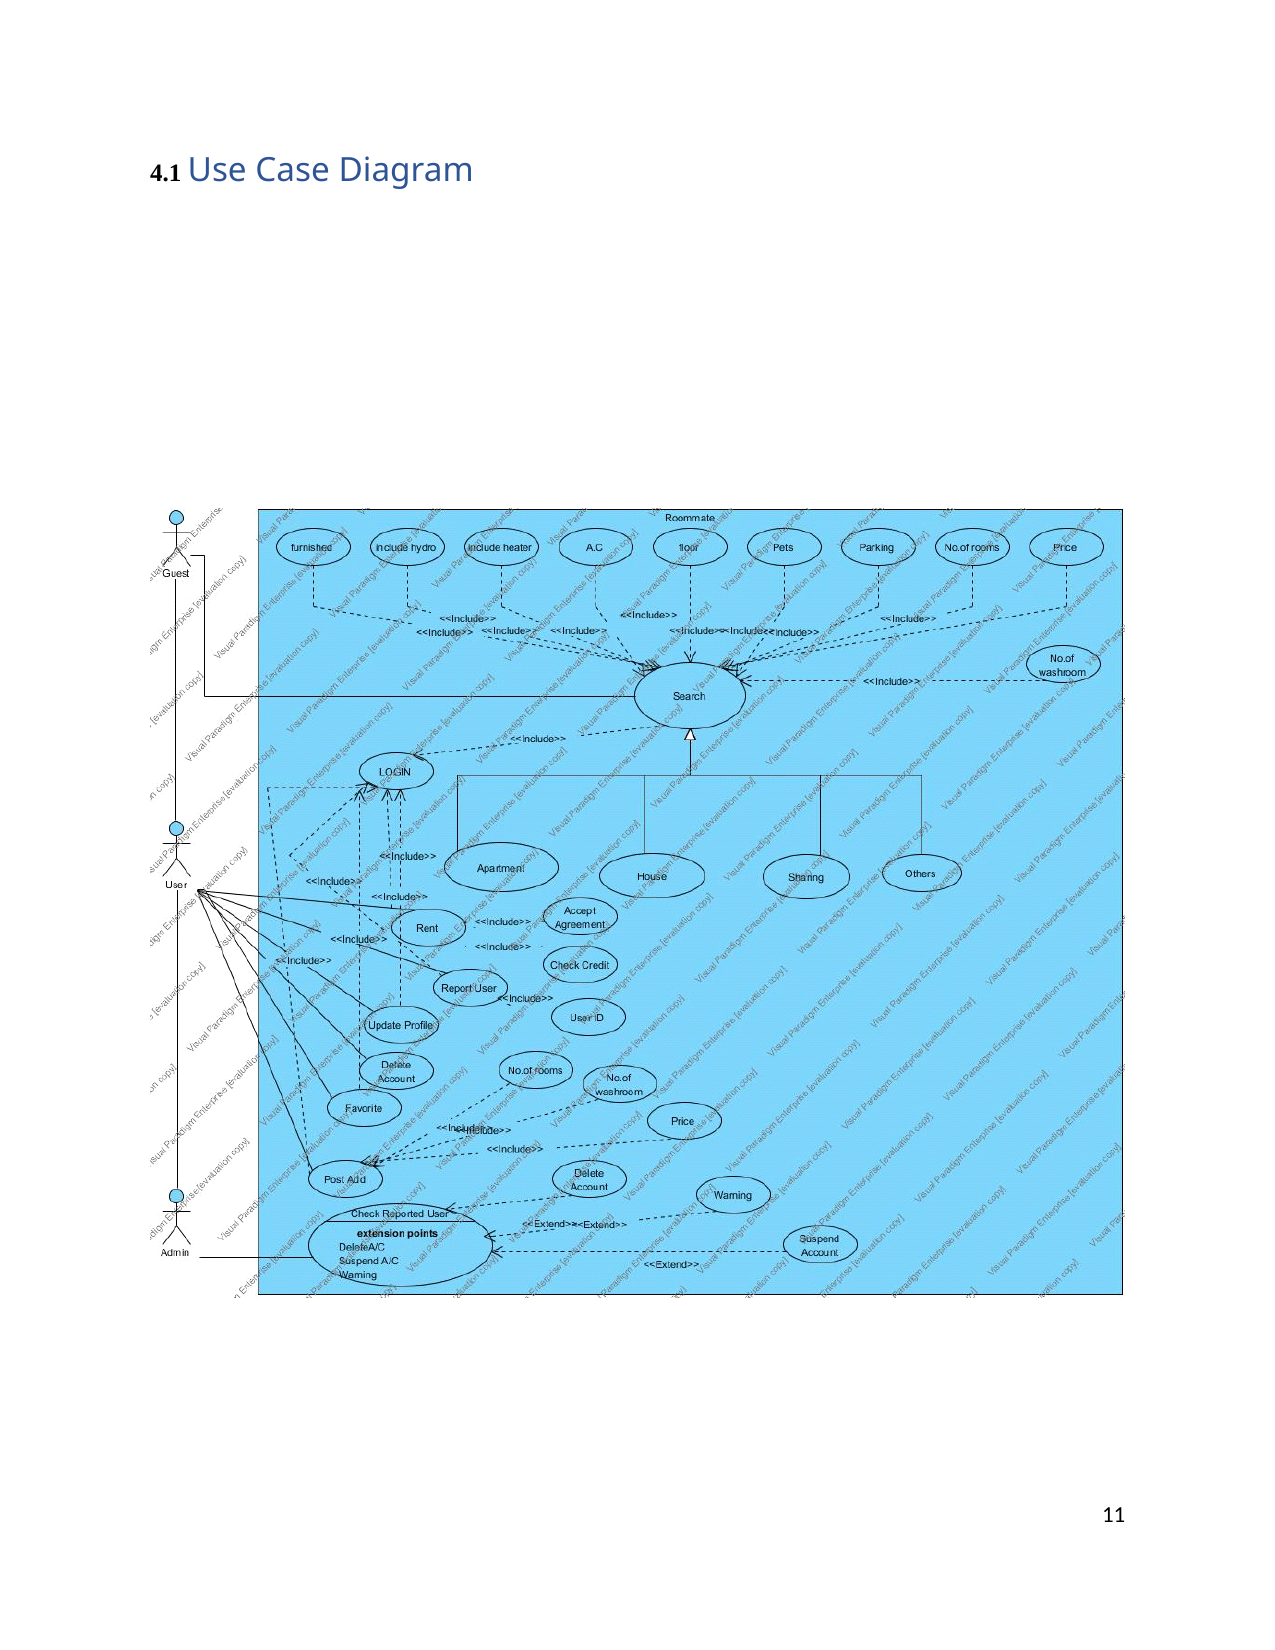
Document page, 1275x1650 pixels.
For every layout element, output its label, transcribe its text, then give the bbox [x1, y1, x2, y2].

subtitle 4.1 Use Case Diagram [150, 145, 1125, 191]
